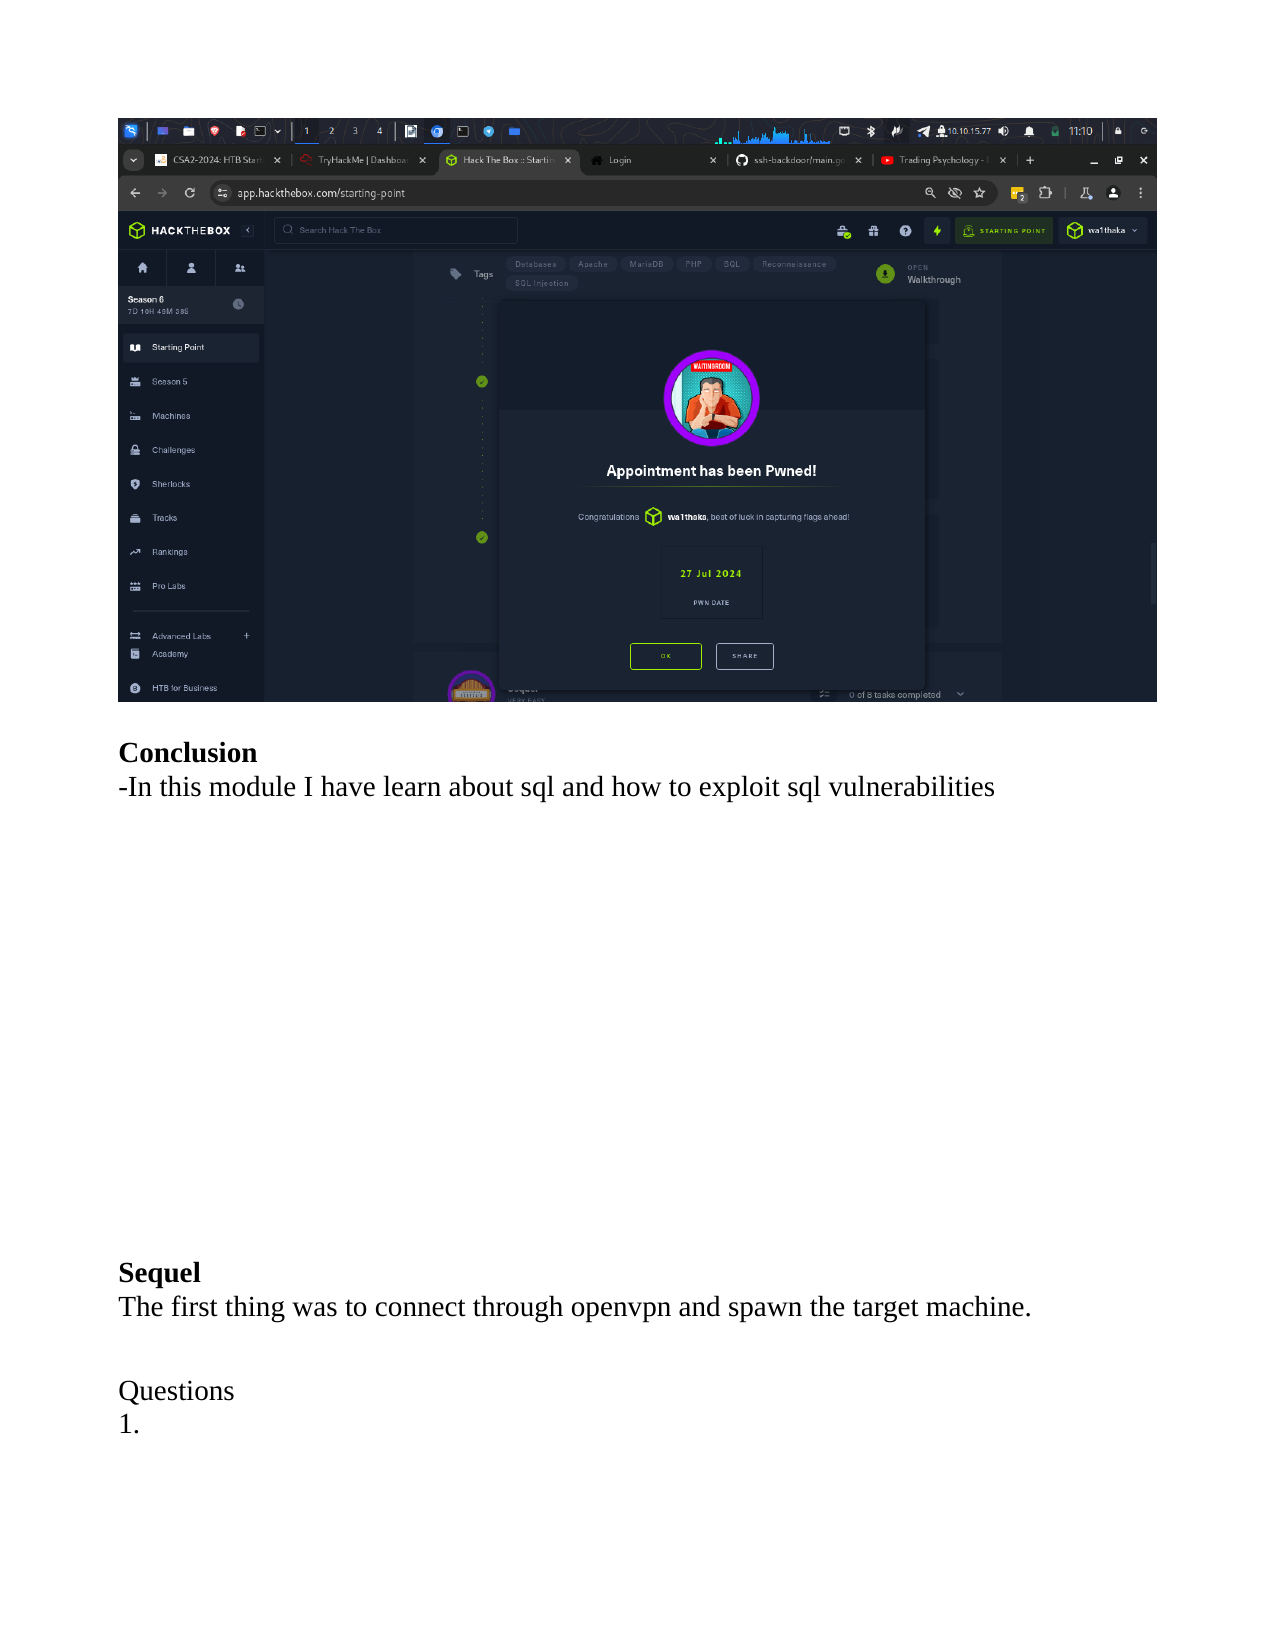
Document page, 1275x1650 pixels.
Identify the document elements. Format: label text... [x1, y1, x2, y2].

picture [118, 118, 1157, 702]
text 1. [118, 1406, 1157, 1440]
text Conclusion [118, 736, 1157, 769]
text Sequel [118, 1256, 1157, 1289]
text The first thing was to connect through openvpn and spawn the target machine. [118, 1289, 1157, 1323]
text -In this module I have learn about sql and how to exploit sql vulnerabilities [118, 769, 1157, 803]
text Questions [118, 1373, 1157, 1406]
